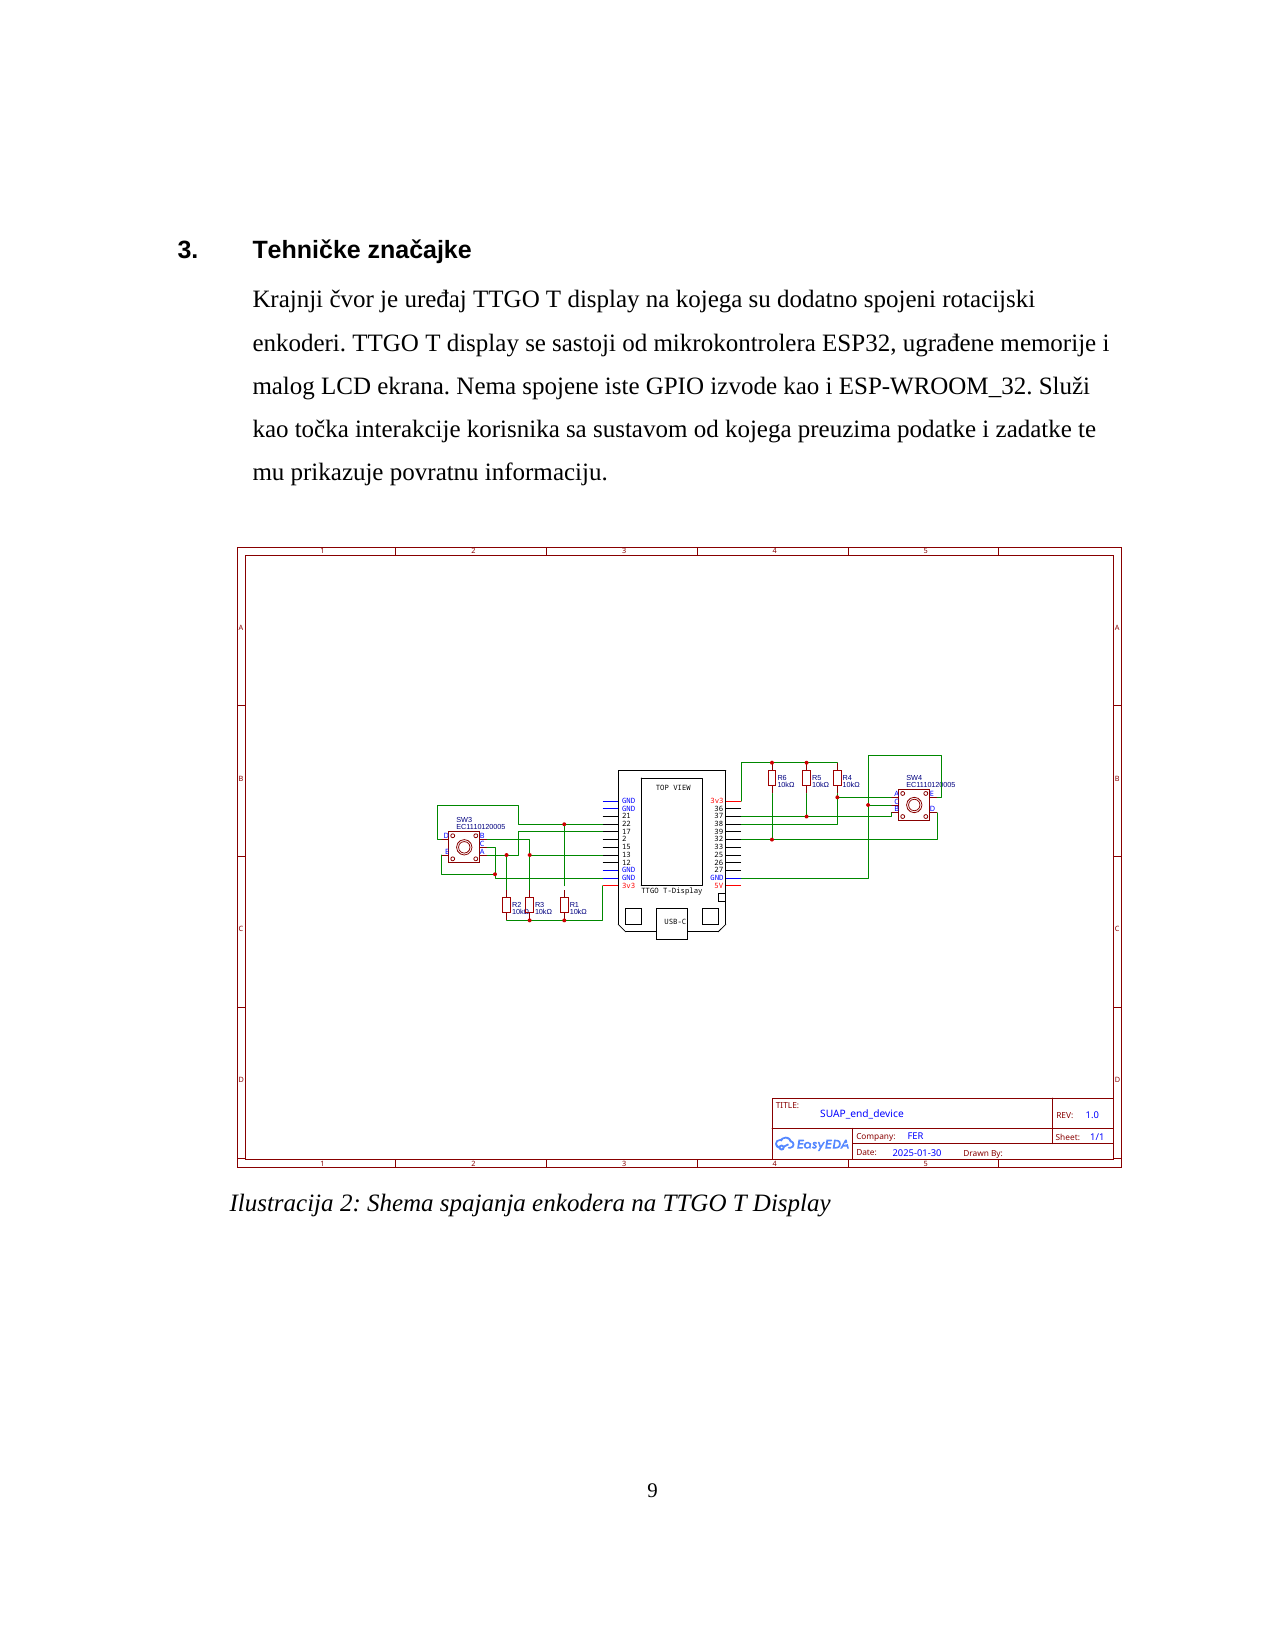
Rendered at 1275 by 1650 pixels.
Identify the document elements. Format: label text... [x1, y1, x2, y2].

text Krajnji čvor je uređaj TTGO T display na kojega su dodatno spojeni rotacijski enkoderi. TTGO T display se sastoji od mikrokontrolera ESP32, ugrađene memorije i malog LCD ekrana. Nema spojene iste GPIO izvode kao i ESP-WROOM_32. Služi kao točka interakcije korisnika sa sustavom od kojega preuzima podatke i zadatke te mu prikazuje povratnu informaciju. [252, 284, 1127, 486]
text Ilustracija 2: Shema spajanja enkodera na TTGO T Display [229, 1176, 1129, 1217]
subtitle Tehničke značajke [177, 235, 1127, 264]
